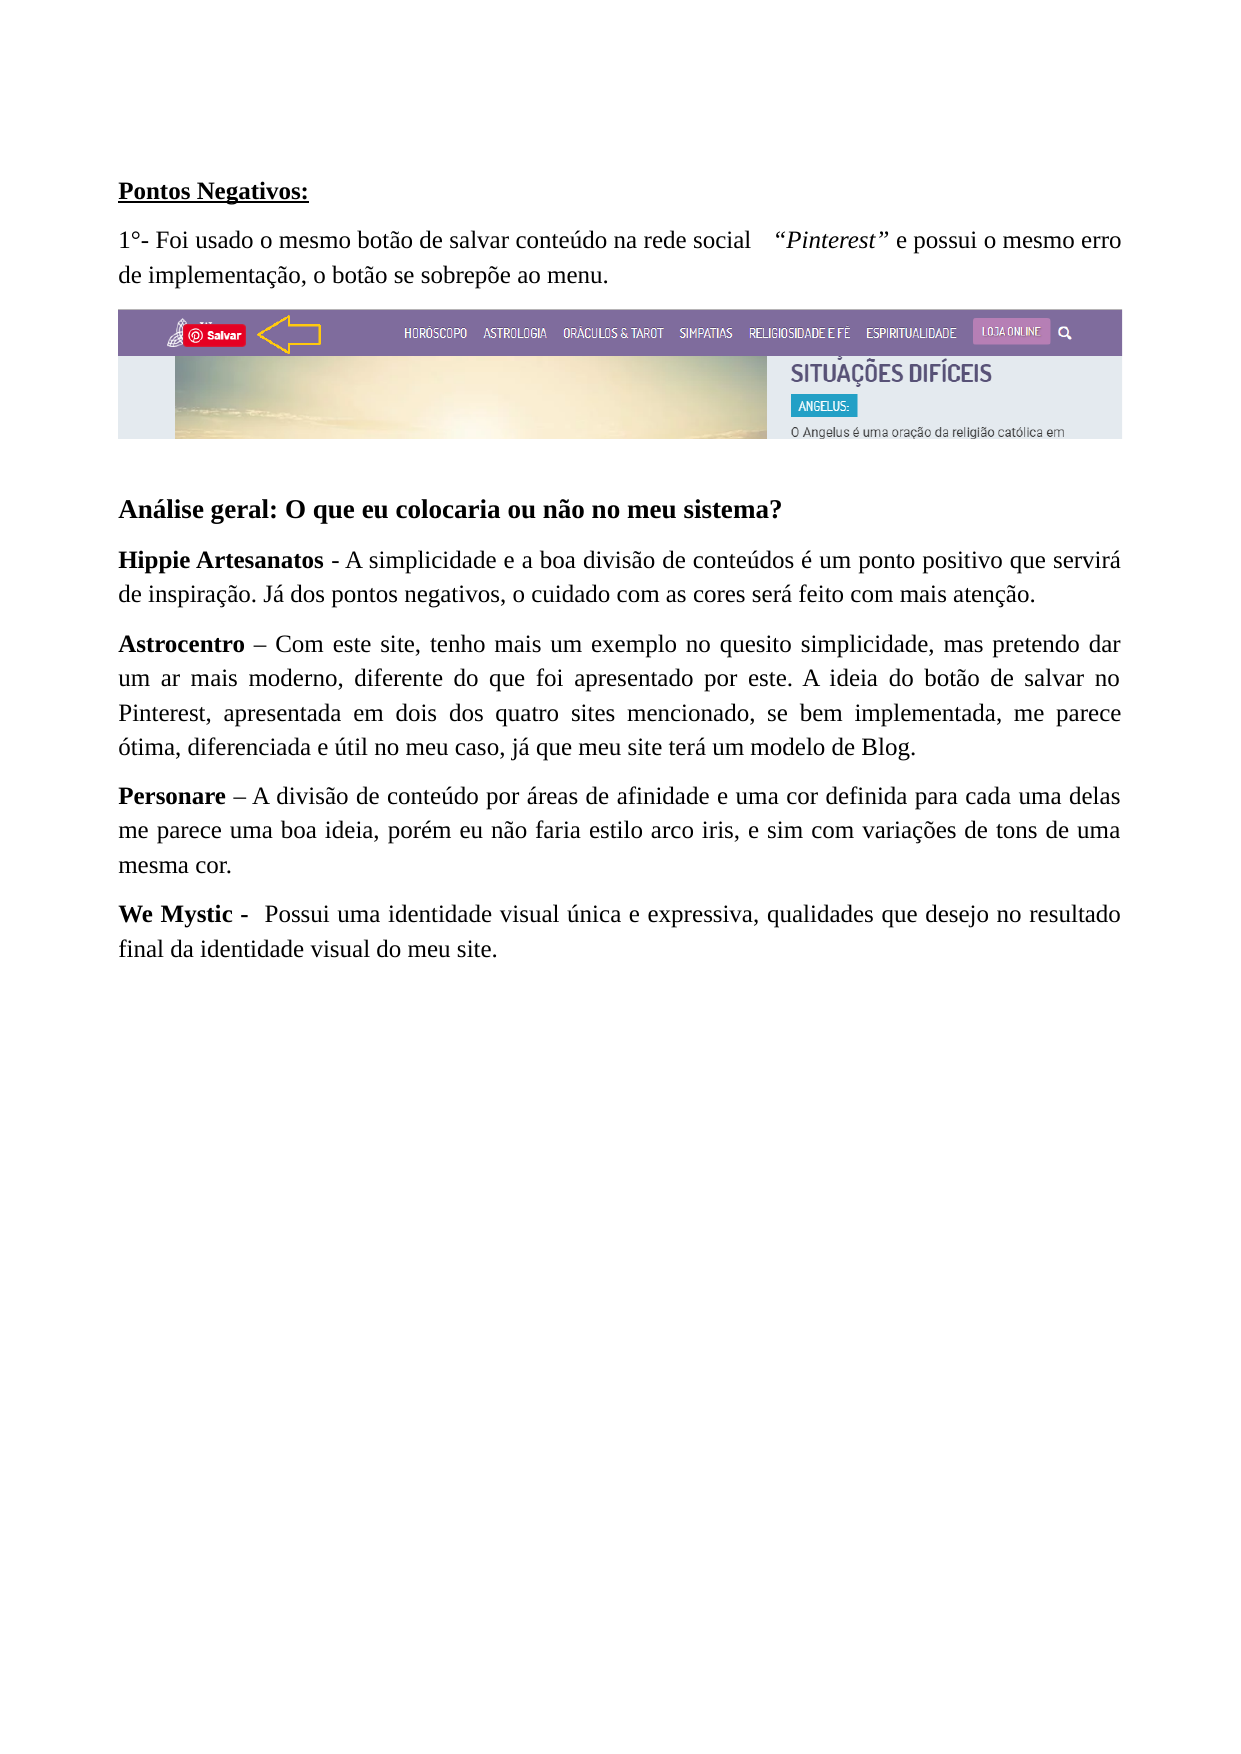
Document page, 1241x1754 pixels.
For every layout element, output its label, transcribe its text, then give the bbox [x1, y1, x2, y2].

picture [118, 308, 1123, 439]
text We Mystic - Possui uma identidade visual única e expressiva, qualidades que desejo no resultado final da identidade visual do meu site. [118, 899, 1122, 962]
text Análise geral: O que eu colocaria ou não no meu sistema? [118, 493, 1122, 524]
text 1°- Foi usado o mesmo botão de salvar conteúdo na rede social “Pinterest” e possui o mesmo erro de implementação, o botão se sobrepõe ao menu. [118, 225, 1122, 289]
text Pontos Negativos: [118, 176, 1122, 205]
text Personare – A divisão de conteúdo por áreas de afinidade e uma cor definida para cada uma delas me parece uma boa ideia, porém eu não faria estilo arco iris, e sim com variações de tons de uma mesma cor. [118, 781, 1122, 879]
text Astrocentro – Com este site, tenho mais um exemplo no quesito simplicidade, mas pretendo dar um ar mais moderno, diferente do que foi apresentado por este. A ideia do botão de salvar no Pinterest, apresentada em dois dos quatro sites mencionado, se bem implementada, me parece ótima, diferenciada e útil no meu caso, já que meu site terá um modelo de Blog. [118, 629, 1122, 761]
text Hippie Artesanatos - A simplicidade e a boa divisão de conteúdos é um ponto positivo que servirá de inspiração. Já dos pontos negativos, o cuidado com as cores será feito com mais atenção. [118, 545, 1122, 608]
